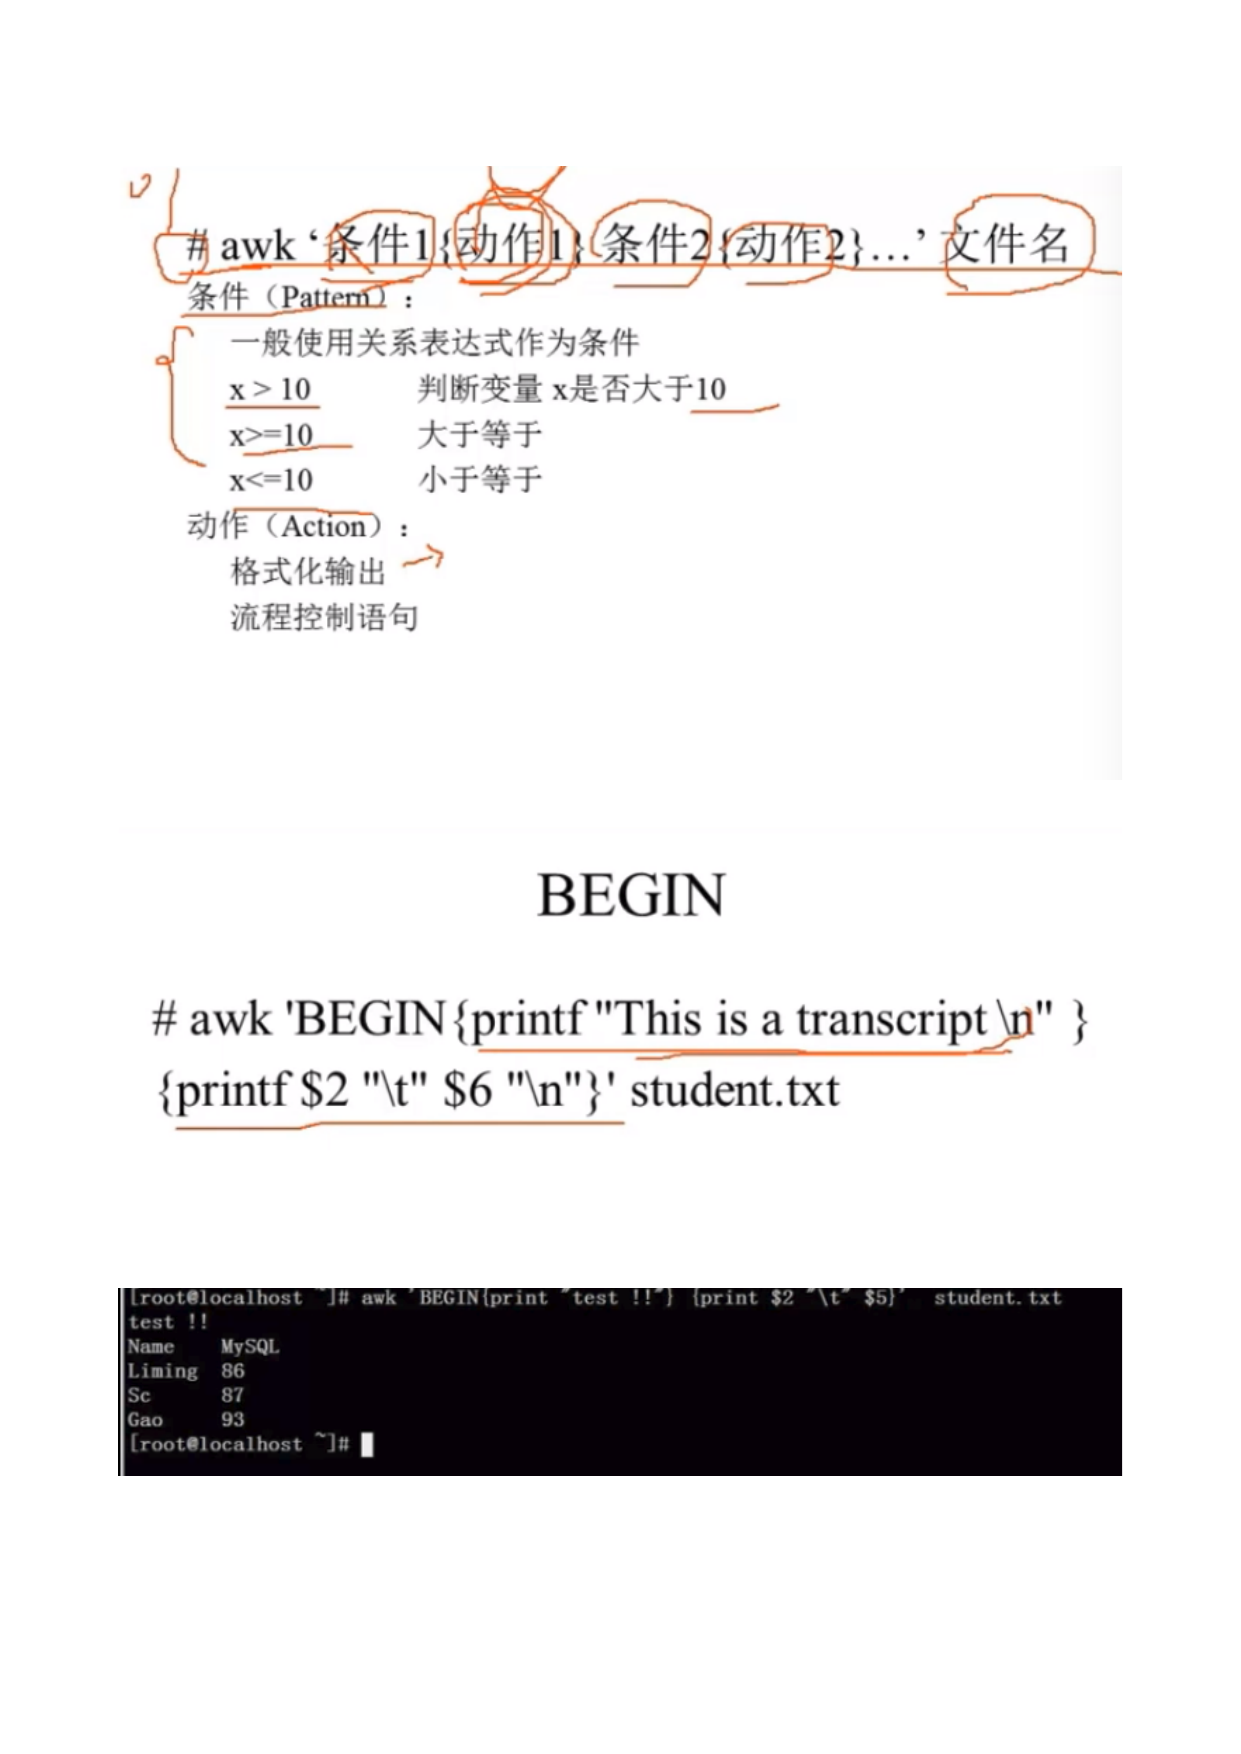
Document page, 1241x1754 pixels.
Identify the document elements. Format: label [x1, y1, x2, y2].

picture [118, 827, 1123, 1194]
picture [118, 1288, 1123, 1476]
picture [118, 166, 1123, 780]
